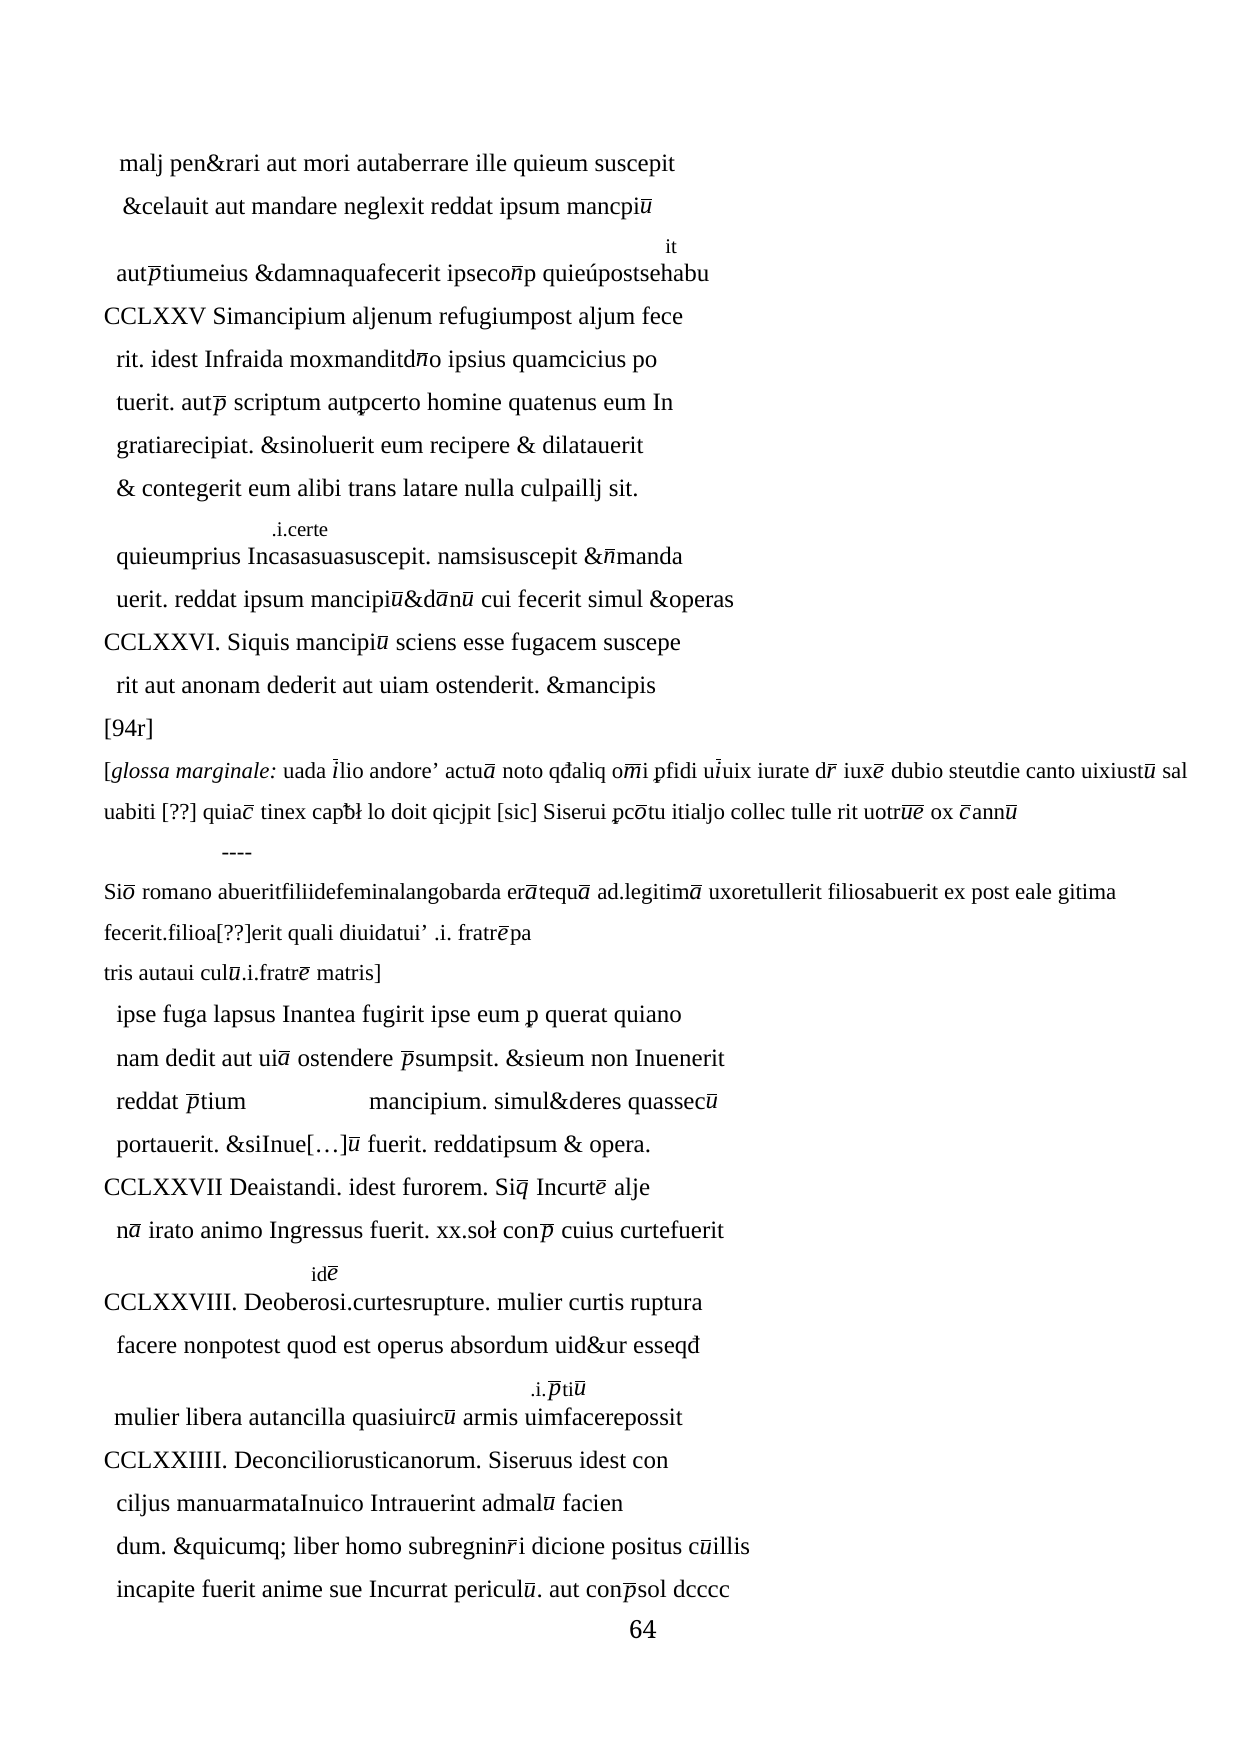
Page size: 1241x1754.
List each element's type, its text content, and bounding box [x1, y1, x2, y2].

text ipse fuga lapsus Inantea fugirit ipse eum ᵱ querat quiano [103, 999, 1211, 1028]
text rit aut anonam dederit aut uiam ostenderit. &mancipis [103, 670, 1211, 699]
text dum. &quicumq; liber homo subregnini dicione positus cillis [103, 1531, 1211, 1560]
text &celauit aut mandare neglexit reddat ipsum mancpi [103, 191, 1211, 219]
text nam dedit aut ui ostendere sumpsit. &sieum non Inuenerit [103, 1043, 1211, 1071]
text .i.certe [103, 517, 1211, 541]
text malj pen&rari aut mori autaberrare ille quieum suscepit [103, 148, 1211, 176]
text ---- [103, 838, 1211, 864]
text quieumprius Incasasuasuscepit. namsisuscepit &manda [103, 541, 1211, 569]
text tuerit. aut scriptum autᵱcerto homine quatenus eum In [103, 387, 1211, 416]
text auttiumeius &damnaquafecerit ipsecop quieúpostsehabu [103, 258, 1211, 287]
text uerit. reddat ipsum mancipi&dn cui fecerit simul &operas [103, 584, 1211, 613]
text mulier libera autancilla quasiuirc armis uimfacerepossit [103, 1402, 1211, 1431]
text CCLXXVI. Siquis mancipi sciens esse fugacem suscepe [103, 627, 1211, 656]
text CCLXXVIII. Deoberosi.curtesrupture. mulier curtis ruptura [103, 1287, 1211, 1316]
text rit. idest Infraida moxmanditdo ipsius quamcicius po [103, 344, 1211, 373]
text [glossa marginale: uada lio andore’ actu noto qđaliq oi ᵱfidi uuix iurate d iux dubio steutdie canto uixiust sal uabiti [??] quia tinex capᵬł lo doit qicjpit [sic] Siserui ᵱctu itialjo collec tulle rit uotr ox ann [103, 756, 1211, 825]
text CCLXXIIII. Deconciliorusticanorum. Siseruus idest con [103, 1445, 1211, 1474]
text gratiarecipiat. &sinoluerit eum recipere & dilatauerit [103, 430, 1211, 459]
text Si romano abueritfiliidefeminalangobarda ertequ ad.legitim uxoretullerit filiosabuerit ex post eale gitima fecerit.filioa[??]erit quali diuidatui’ .i. fratrpa [103, 877, 1211, 946]
text incapite fuerit anime sue Incurrat pericul. aut consol dcccc [103, 1574, 1211, 1603]
text CCLXXV Simancipium aljenum refugiumpost aljum fece [103, 301, 1211, 330]
text [94r] [103, 713, 1211, 742]
text portauerit. &siInue[…] fuerit. reddatipsum & opera. [103, 1129, 1211, 1158]
text reddat tium mancipium. simul&deres quassec [103, 1086, 1211, 1114]
text facere nonpotest quod est operus absordum uid&ur esseqđ [103, 1330, 1211, 1359]
text ciljus manuarmataInuico Intrauerint admal facien [103, 1488, 1211, 1517]
text it [103, 234, 1211, 258]
text n irato animo Ingressus fuerit. xx.soł con cuius curtefuerit [103, 1215, 1211, 1244]
text tris autaui cul.i.fratr matris] [103, 959, 1211, 986]
text id [103, 1258, 1211, 1287]
text .i.ti [103, 1373, 1211, 1402]
text CCLXXVII Deaistandi. idest furorem. Si Incurt alje [103, 1172, 1211, 1201]
text & contegerit eum alibi trans latare nulla culpaillj sit. [103, 473, 1211, 502]
